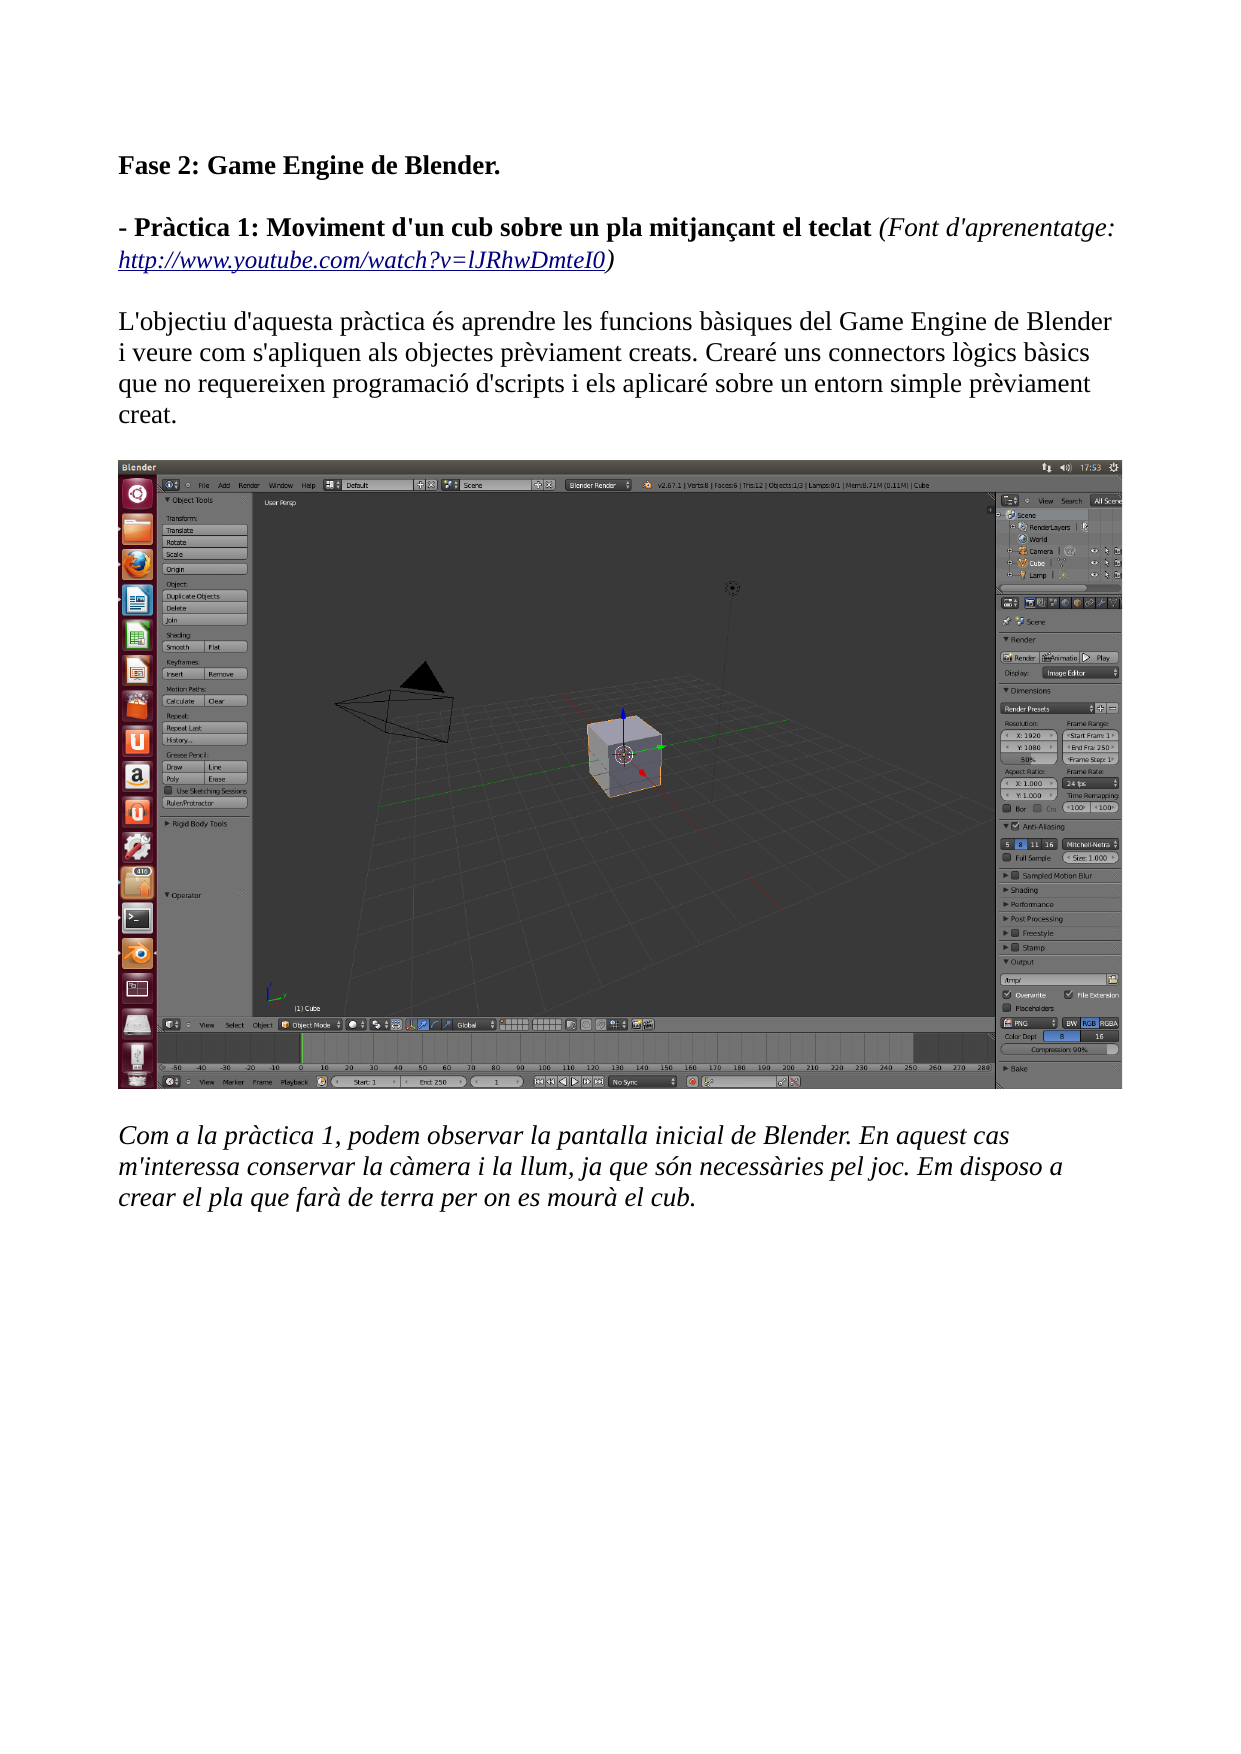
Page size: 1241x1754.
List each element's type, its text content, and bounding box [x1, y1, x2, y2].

text Com a la pràctica 1, podem observar la pantalla inicial de Blender. En aquest cas m'interessa conservar la càmera i la llum, ja que són necessàries pel joc. Em disposo a crear el pla que farà de terra per on es mourà el cub. [118, 1119, 1122, 1213]
text Fase 2: Game Engine de Blender. [118, 149, 1122, 180]
text L'objectiu d'aquesta pràctica és aprendre les funcions bàsiques del Game Engine de Blender i veure com s'apliquen als objectes prèviament creats. Crearé uns connectors lògics bàsics que no requereixen programació d'scripts i els aplicaré sobre un entorn simple prèviament creat. [118, 305, 1122, 429]
text - Pràctica 1: Moviment d'un cub sobre un pla mitjançant el teclat (Font d'aprenentatge: http://www.youtube.com/watch?v=lJRhwDmteI0) [118, 212, 1122, 274]
picture [118, 460, 1123, 1089]
